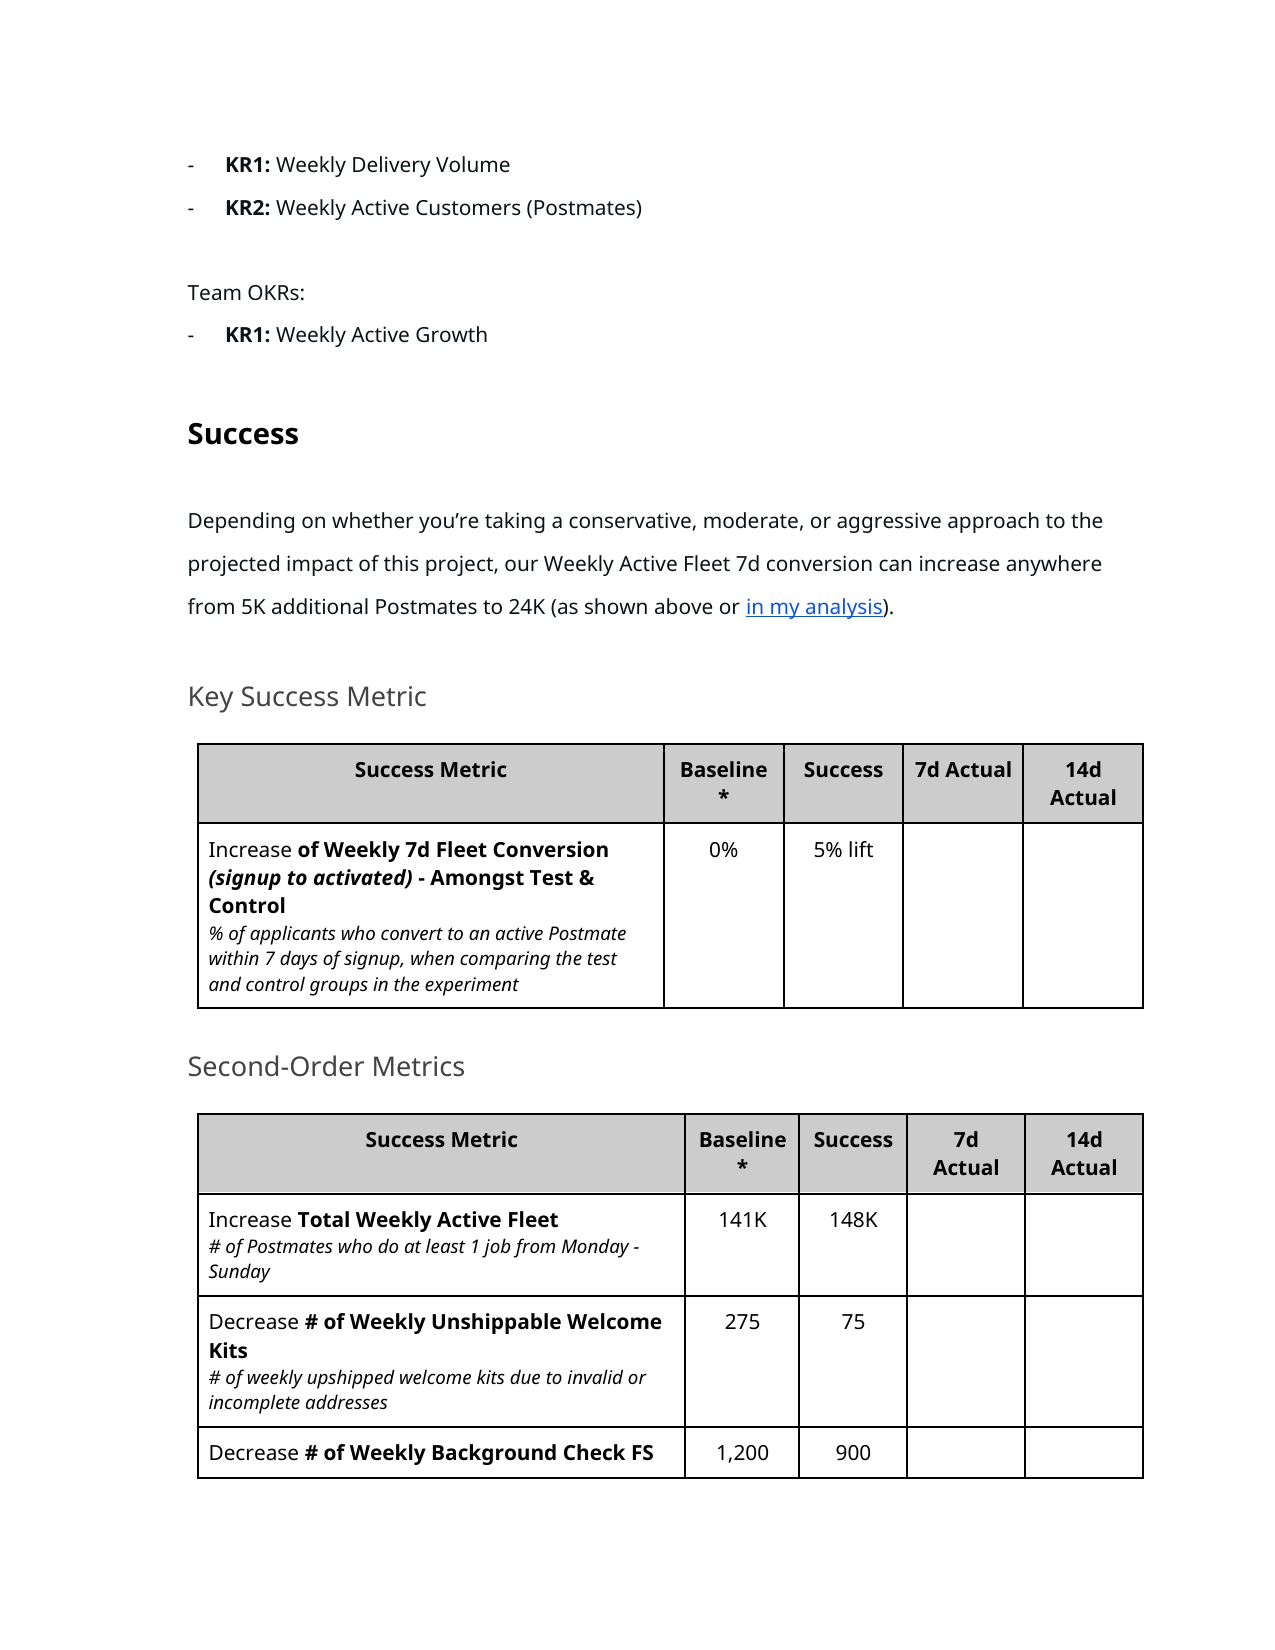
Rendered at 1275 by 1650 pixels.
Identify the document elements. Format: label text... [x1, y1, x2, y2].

table_cell [908, 1428, 1024, 1477]
table_header Baseline* [665, 745, 783, 822]
table_cell 900 [800, 1428, 906, 1477]
list KR1: Weekly Delivery Volume [187, 150, 1125, 178]
subtitle Success [187, 413, 1125, 453]
table_cell Decrease # of Weekly Unshippable Welcome Kits # of weekly upshipped welcome kits due to invalid or incomplete addresses [199, 1297, 684, 1426]
list KR2: Weekly Active Customers (Postmates) [187, 193, 1125, 221]
table_header 7d Actual [904, 745, 1022, 822]
table_cell [908, 1297, 1024, 1426]
table_header 14d Actual [1024, 745, 1142, 822]
table_header 14d Actual [1026, 1115, 1142, 1192]
table_cell [1026, 1428, 1142, 1477]
table_header Success [785, 745, 902, 822]
table_cell Increase of Weekly 7d Fleet Conversion (signup to activated) - Amongst Test & Control % of applicants who convert to an active Postmate within 7 days of signup, when comparing the test and control groups in the experiment [199, 824, 663, 1007]
table_cell 141K [686, 1195, 798, 1295]
text Team OKRs: [187, 278, 1125, 306]
list KR1: Weekly Active Growth [187, 320, 1125, 349]
table_header 7d Actual [908, 1115, 1024, 1192]
table_cell [1026, 1195, 1142, 1295]
table_cell [1026, 1297, 1142, 1426]
text Key Success Metric [187, 677, 1125, 714]
text Second-Order Metrics [187, 1047, 1125, 1084]
table_header Baseline* [686, 1115, 798, 1192]
table_cell 5% lift [785, 824, 902, 1007]
table_cell 1,200 [686, 1428, 798, 1477]
table_cell [908, 1195, 1024, 1295]
table_cell 148K [800, 1195, 906, 1295]
table_header Success [800, 1115, 906, 1192]
table_header Success Metric [199, 745, 663, 822]
text Depending on whether you’re taking a conservative, moderate, or aggressive approach to the projected impact of this project, our Weekly Active Fleet 7d conversion can increase anywhere from 5K additional Postmates to 24K (as shown above or in my analysis). [187, 507, 1125, 620]
table_cell [1024, 824, 1142, 1007]
table_cell 0% [665, 824, 783, 1007]
table_cell 275 [686, 1297, 798, 1426]
table_cell Decrease # of Weekly Background Check FS [199, 1428, 684, 1477]
table_header Success Metric [199, 1115, 684, 1192]
table_cell 75 [800, 1297, 906, 1426]
table_cell [904, 824, 1022, 1007]
table_cell Increase Total Weekly Active Fleet # of Postmates who do at least 1 job from Monday - Sunday [199, 1195, 684, 1295]
